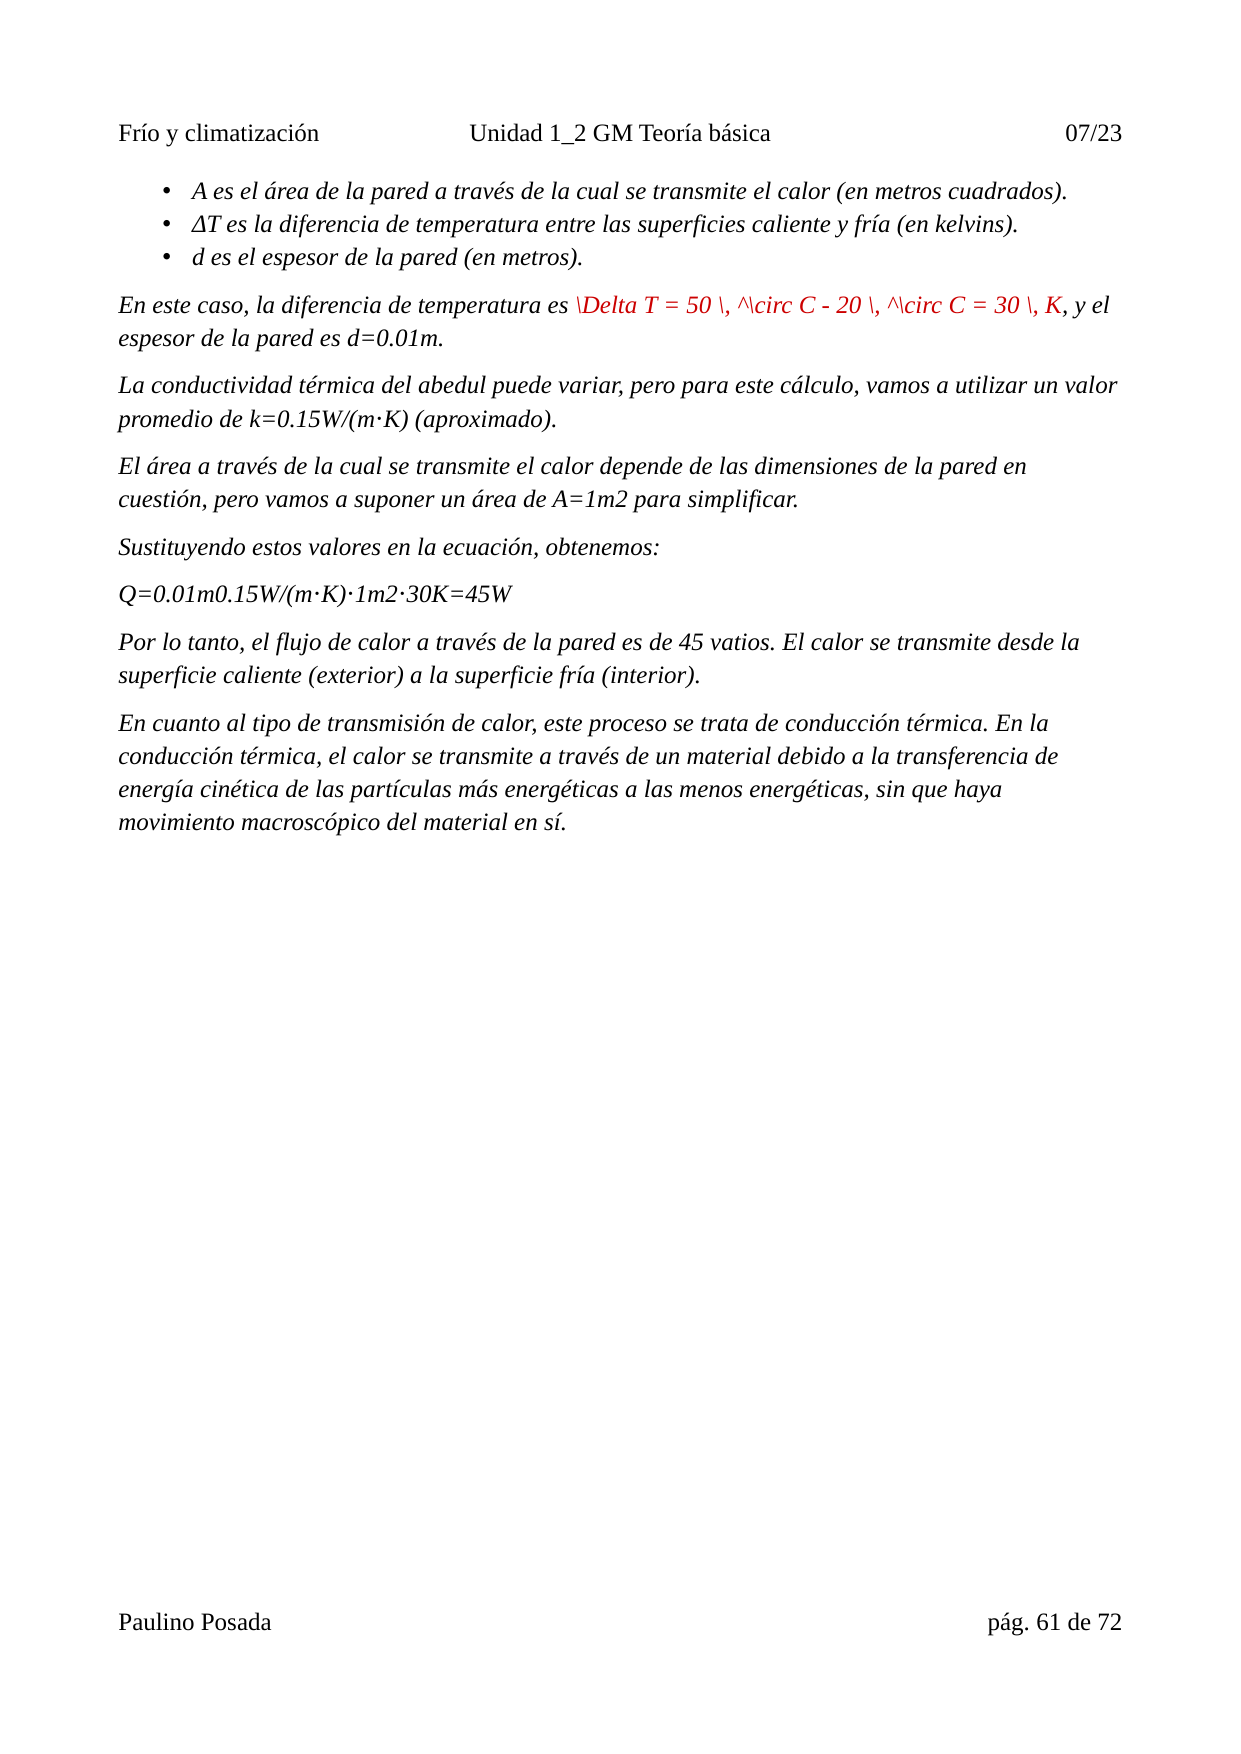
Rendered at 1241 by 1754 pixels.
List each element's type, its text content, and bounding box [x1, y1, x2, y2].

text El área a través de la cual se transmite el calor depende de las dimensiones de la pared en cuestión, pero vamos a suponer un área de A=1m2 para simplificar. [118, 451, 1122, 513]
list A es el área de la pared a través de la cual se transmite el calor (en metros cuadrados). [162, 176, 1122, 205]
text En cuanto al tipo de transmisión de calor, este proceso se trata de conducción térmica. En la conducción térmica, el calor se transmite a través de un material debido a la transferencia de energía cinética de las partículas más energéticas a las menos energéticas, sin que haya movimiento macroscópico del material en sí. [118, 708, 1122, 836]
list d es el espesor de la pared (en metros). [162, 242, 1122, 271]
list ΔT es la diferencia de temperatura entre las superficies caliente y fría (en kelvins). [162, 209, 1122, 238]
text La conductividad térmica del abedul puede variar, pero para este cálculo, vamos a utilizar un valor promedio de k=0.15W/(m⋅K) (aproximado). [118, 371, 1122, 432]
text Por lo tanto, el flujo de calor a través de la pared es de 45 vatios. El calor se transmite desde la superficie caliente (exterior) a la superficie fría (interior). [118, 627, 1122, 689]
text Sustituyendo estos valores en la ecuación, obtenemos: [118, 532, 1122, 561]
text Q=0.01m0.15W/(m⋅K)⋅1m2⋅30K​=45W [118, 579, 1122, 608]
text En este caso, la diferencia de temperatura es \Delta T = 50 \, ^\circ C - 20 \, ^\circ C = 30 \, K, y el espesor de la pared es d=0.01m. [118, 290, 1122, 352]
